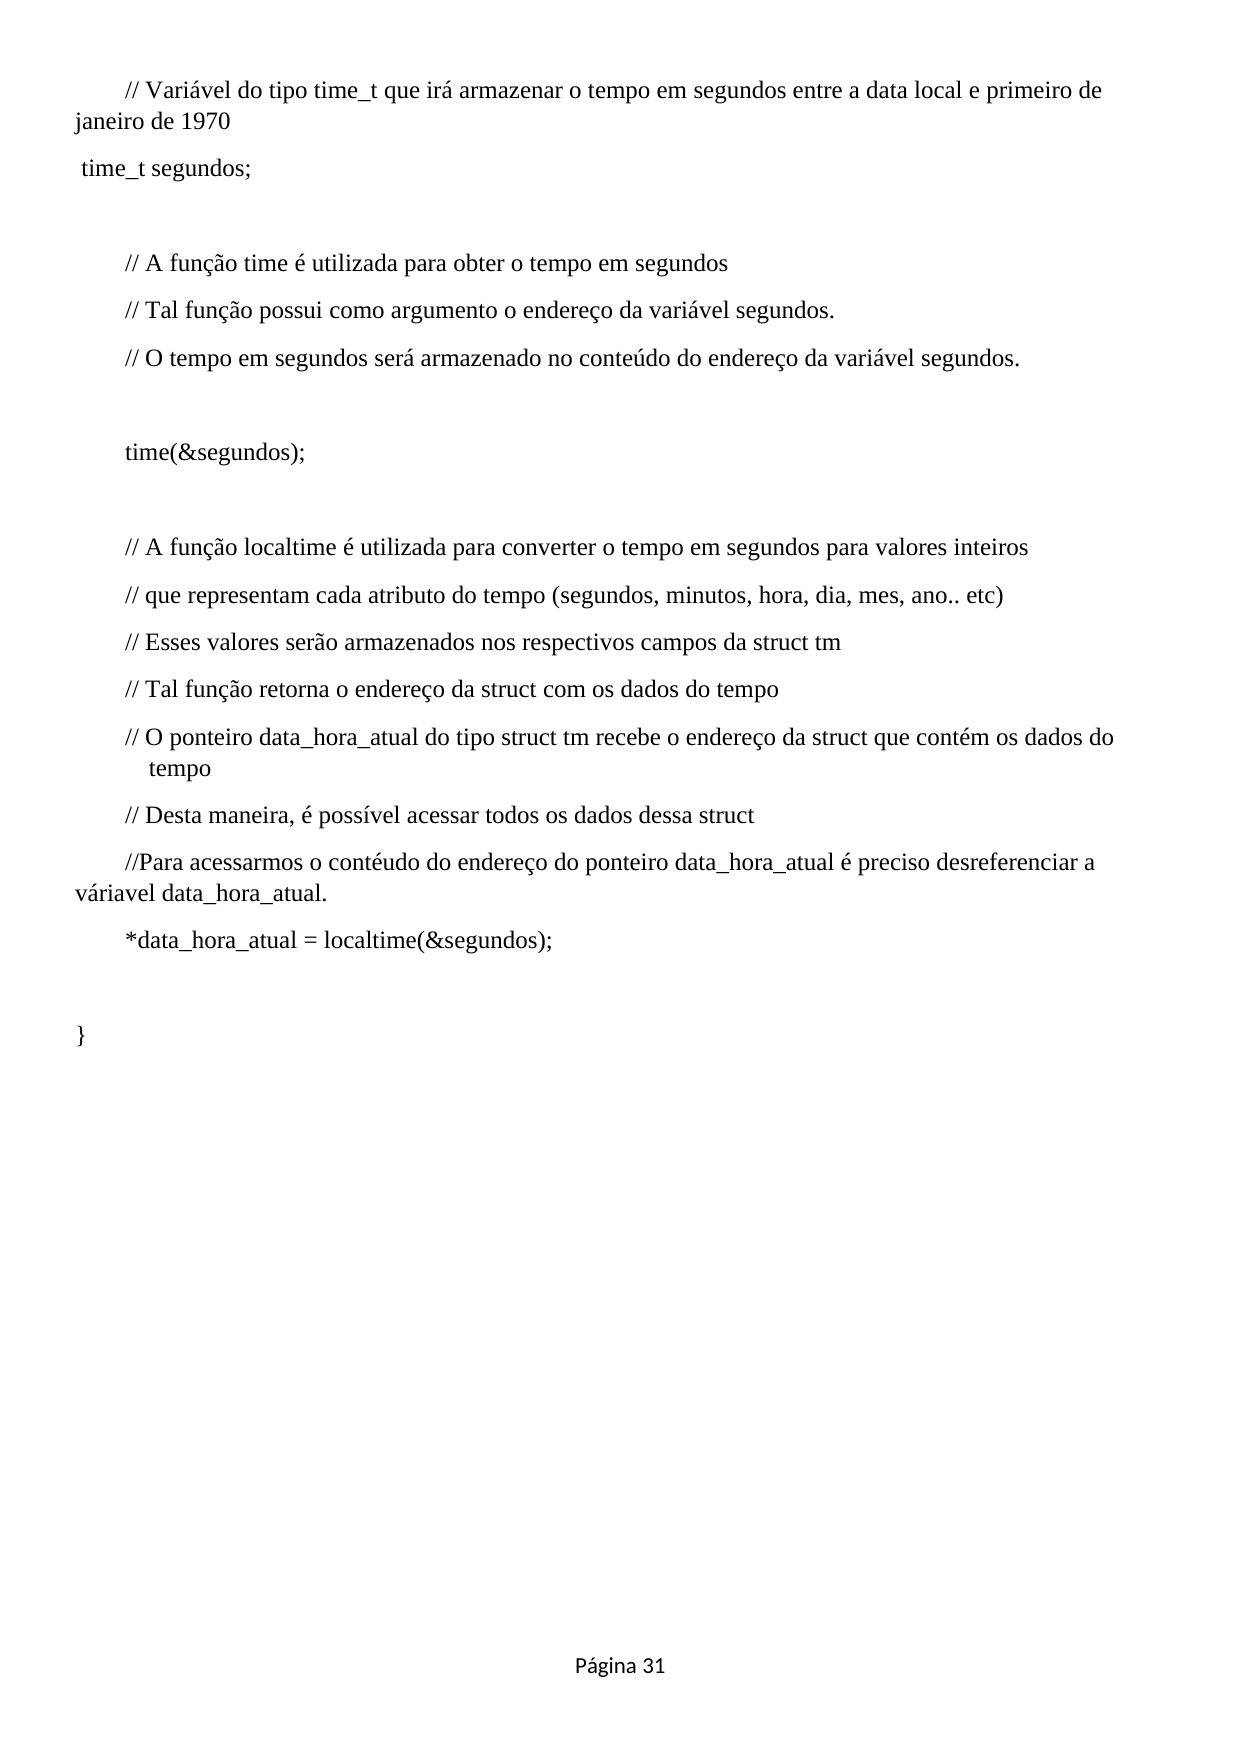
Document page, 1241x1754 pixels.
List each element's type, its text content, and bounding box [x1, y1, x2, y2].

text // A função time é utilizada para obter o tempo em segundos [75, 248, 1165, 277]
text // O tempo em segundos será armazenado no conteúdo do endereço da variável segundos. [75, 343, 1165, 371]
text *data_hora_atual = localtime(&segundos); [75, 926, 1165, 954]
text // Desta maneira, é possível acessar todos os dados dessa struct [75, 800, 1165, 829]
text // Variável do tipo time_t que irá armazenar o tempo em segundos entre a data local e primeiro de janeiro de 1970 [75, 75, 1165, 134]
text // Tal função possui como argumento o endereço da variável segundos. [75, 295, 1165, 324]
text // Tal função retorna o endereço da struct com os dados do tempo [75, 674, 1165, 703]
text // que representam cada atributo do tempo (segundos, minutos, hora, dia, mes, ano.. etc) [75, 580, 1165, 608]
text } [75, 1020, 1165, 1049]
text // O ponteiro data_hora_atual do tipo struct tm recebe o endereço da struct que contém os dados do tempo [75, 722, 1165, 781]
text //Para acessarmos o contéudo do endereço do ponteiro data_hora_atual é preciso desreferenciar a váriavel data_hora_atual. [75, 847, 1165, 907]
text // A função localtime é utilizada para converter o tempo em segundos para valores inteiros [75, 532, 1165, 561]
text // Esses valores serão armazenados nos respectivos campos da struct tm [75, 627, 1165, 656]
text time_t segundos; [75, 153, 1165, 182]
text time(&segundos); [75, 437, 1165, 466]
